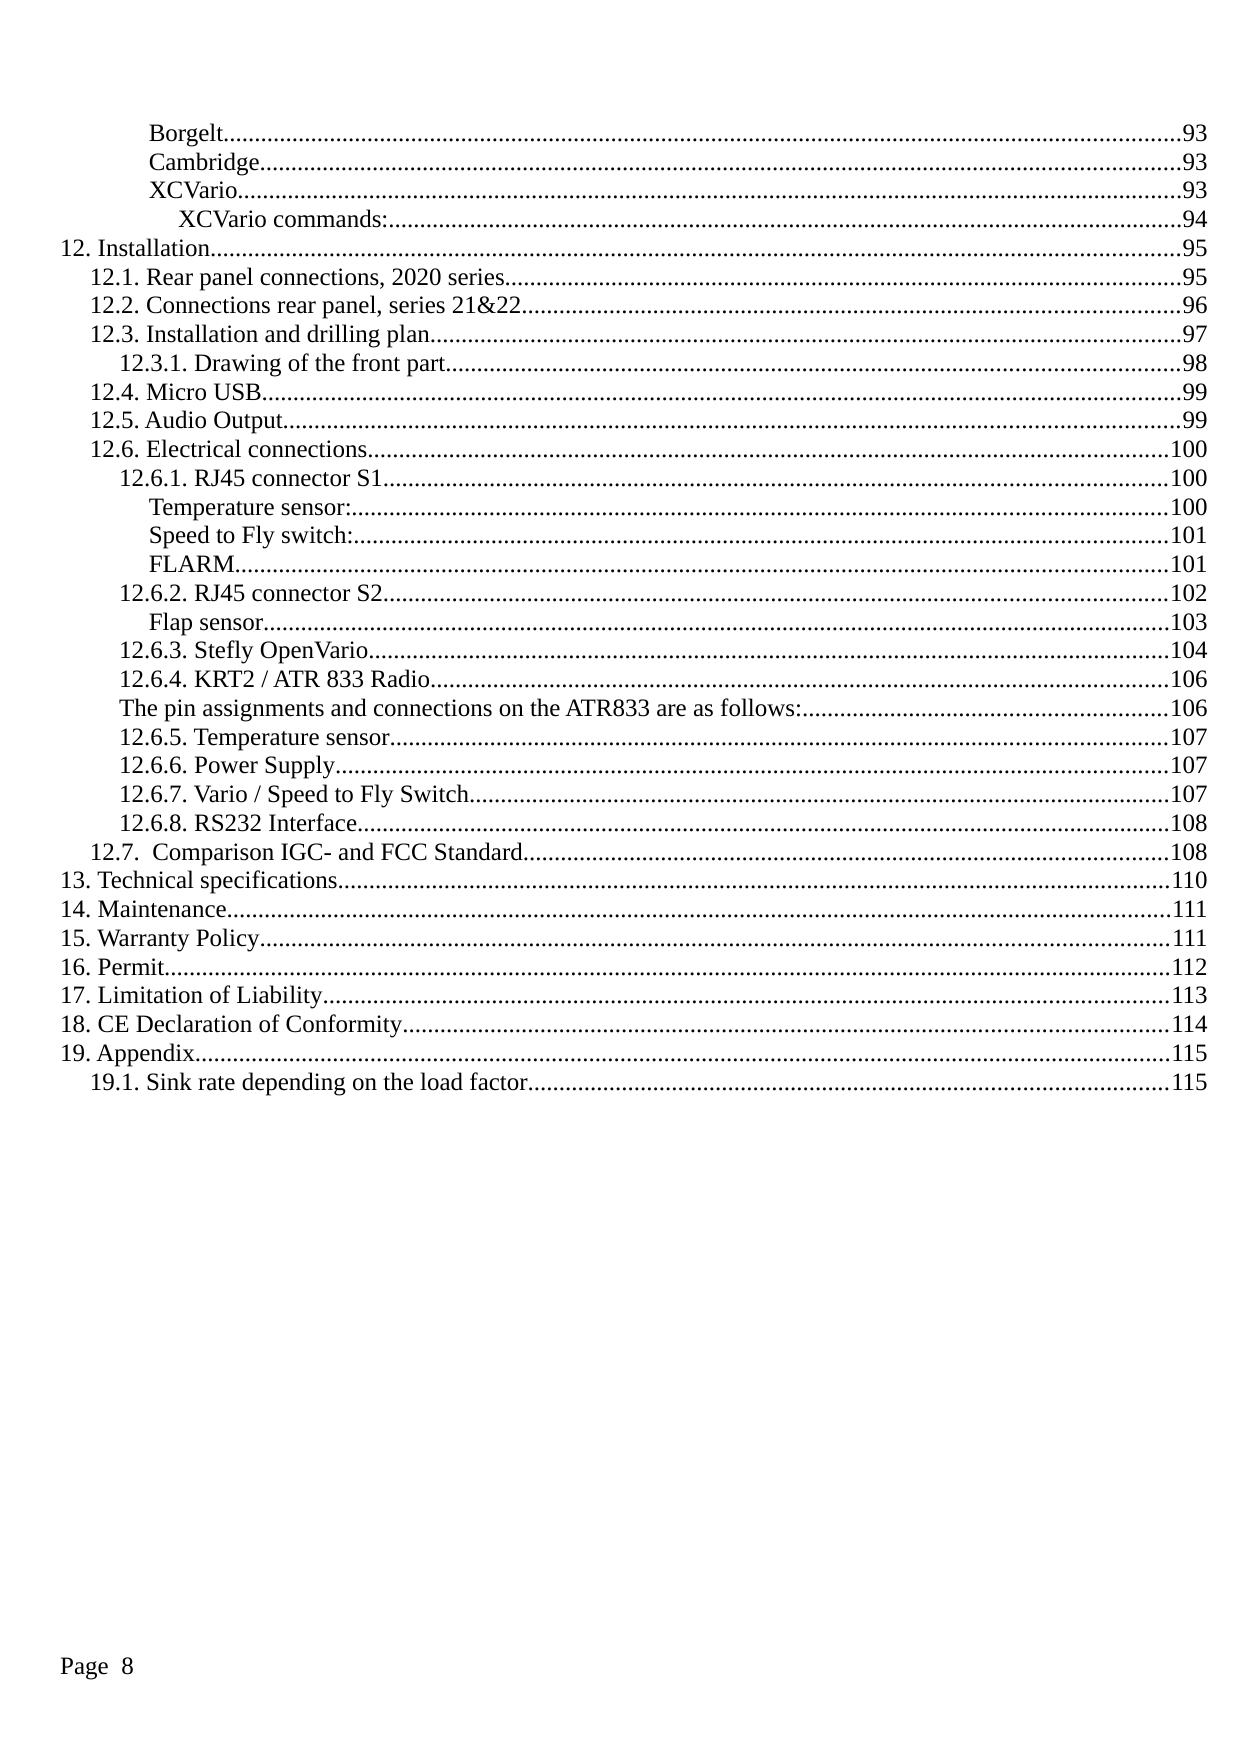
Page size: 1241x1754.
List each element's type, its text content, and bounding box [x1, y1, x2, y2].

text 15. Warranty Policy 111 [60, 923, 1207, 952]
text Borgelt 93 [148, 118, 1207, 147]
text 12.3.1. Drawing of the front part 98 [119, 348, 1207, 377]
text 12.6.5. Temperature sensor 107 [119, 722, 1207, 751]
text Cambridge 93 [148, 147, 1207, 176]
text FLARM 101 [148, 549, 1207, 578]
text 12.6.3. Stefly OpenVario 104 [119, 636, 1207, 664]
text 19. Appendix 115 [60, 1038, 1207, 1067]
text 12.2. Connections rear panel, series 21&22 96 [89, 291, 1207, 319]
text 12.6. Electrical connections 100 [89, 434, 1207, 463]
text 12.3. Installation and drilling plan 97 [89, 319, 1207, 348]
text 12.6.6. Power Supply 107 [119, 751, 1207, 779]
text XCVario 93 [148, 176, 1207, 204]
text The pin assignments and connections on the ATR833 are as follows: 106 [119, 693, 1207, 722]
text 13. Technical specifications 110 [60, 866, 1207, 894]
text 12.6.2. RJ45 connector S2 102 [119, 578, 1207, 607]
text 17. Limitation of Liability 113 [60, 981, 1207, 1009]
text 14. Maintenance 111 [60, 894, 1207, 923]
text 16. Permit 112 [60, 952, 1207, 981]
text 12.6.8. RS232 Interface 108 [119, 808, 1207, 837]
text 12.6.4. KRT2 / ATR 833 Radio 106 [119, 664, 1207, 693]
text Speed to Fly switch: 101 [148, 521, 1207, 549]
text Flap sensor 103 [148, 607, 1207, 636]
text XCVario commands: 94 [178, 204, 1207, 233]
text 12.6.7. Vario / Speed to Fly Switch 107 [119, 779, 1207, 808]
text Temperature sensor: 100 [148, 492, 1207, 521]
text 12.6.1. RJ45 connector S1 100 [119, 463, 1207, 492]
text 19.1. Sink rate depending on the load factor 115 [89, 1067, 1207, 1096]
text 12.4. Micro USB 99 [89, 377, 1207, 406]
text 12.7. Comparison IGC- and FCC Standard 108 [89, 837, 1207, 866]
text 12. Installation 95 [60, 233, 1207, 262]
text 18. CE Declaration of Conformity 114 [60, 1009, 1207, 1038]
text 12.1. Rear panel connections, 2020 series 95 [89, 262, 1207, 291]
text 12.5. Audio Output 99 [89, 406, 1207, 434]
